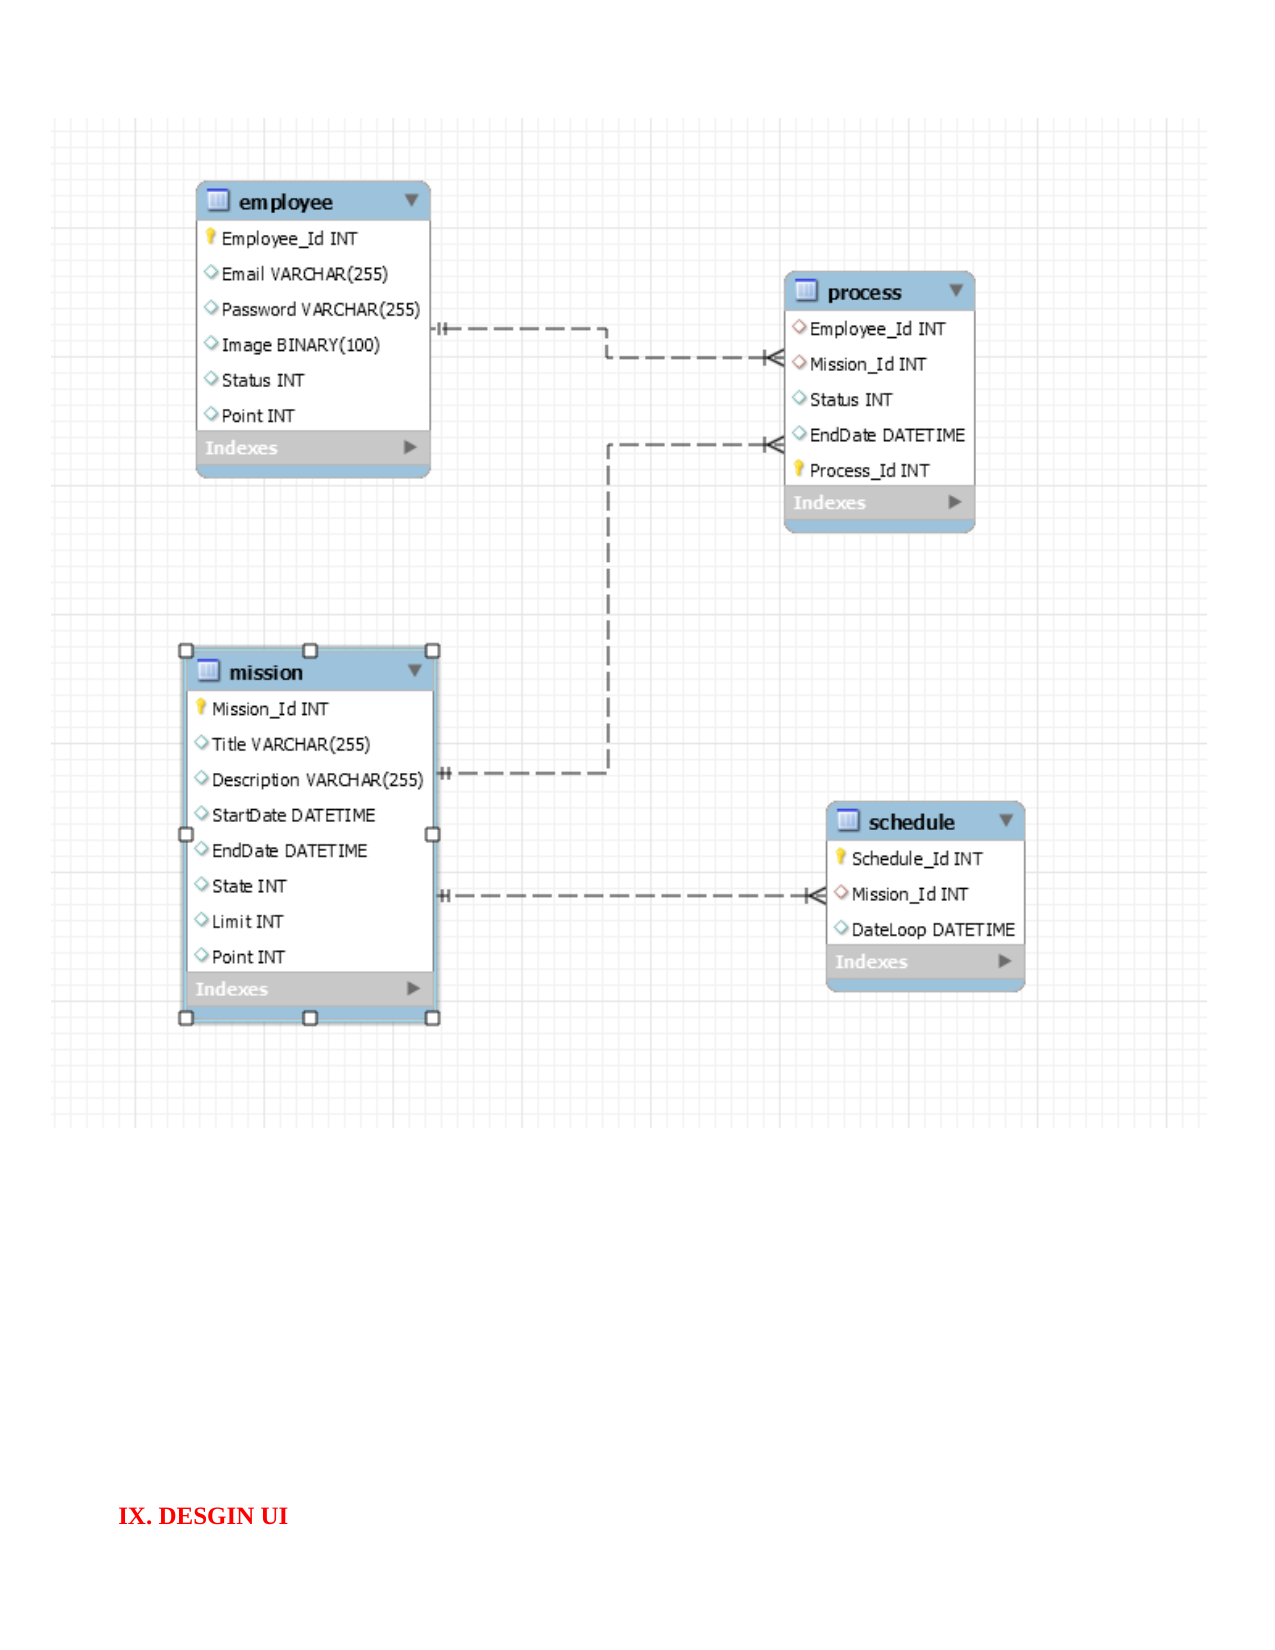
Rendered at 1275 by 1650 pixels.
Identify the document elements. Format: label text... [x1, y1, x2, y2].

picture [51, 118, 1208, 1128]
text IX. DESGIN UI [118, 1501, 1157, 1530]
